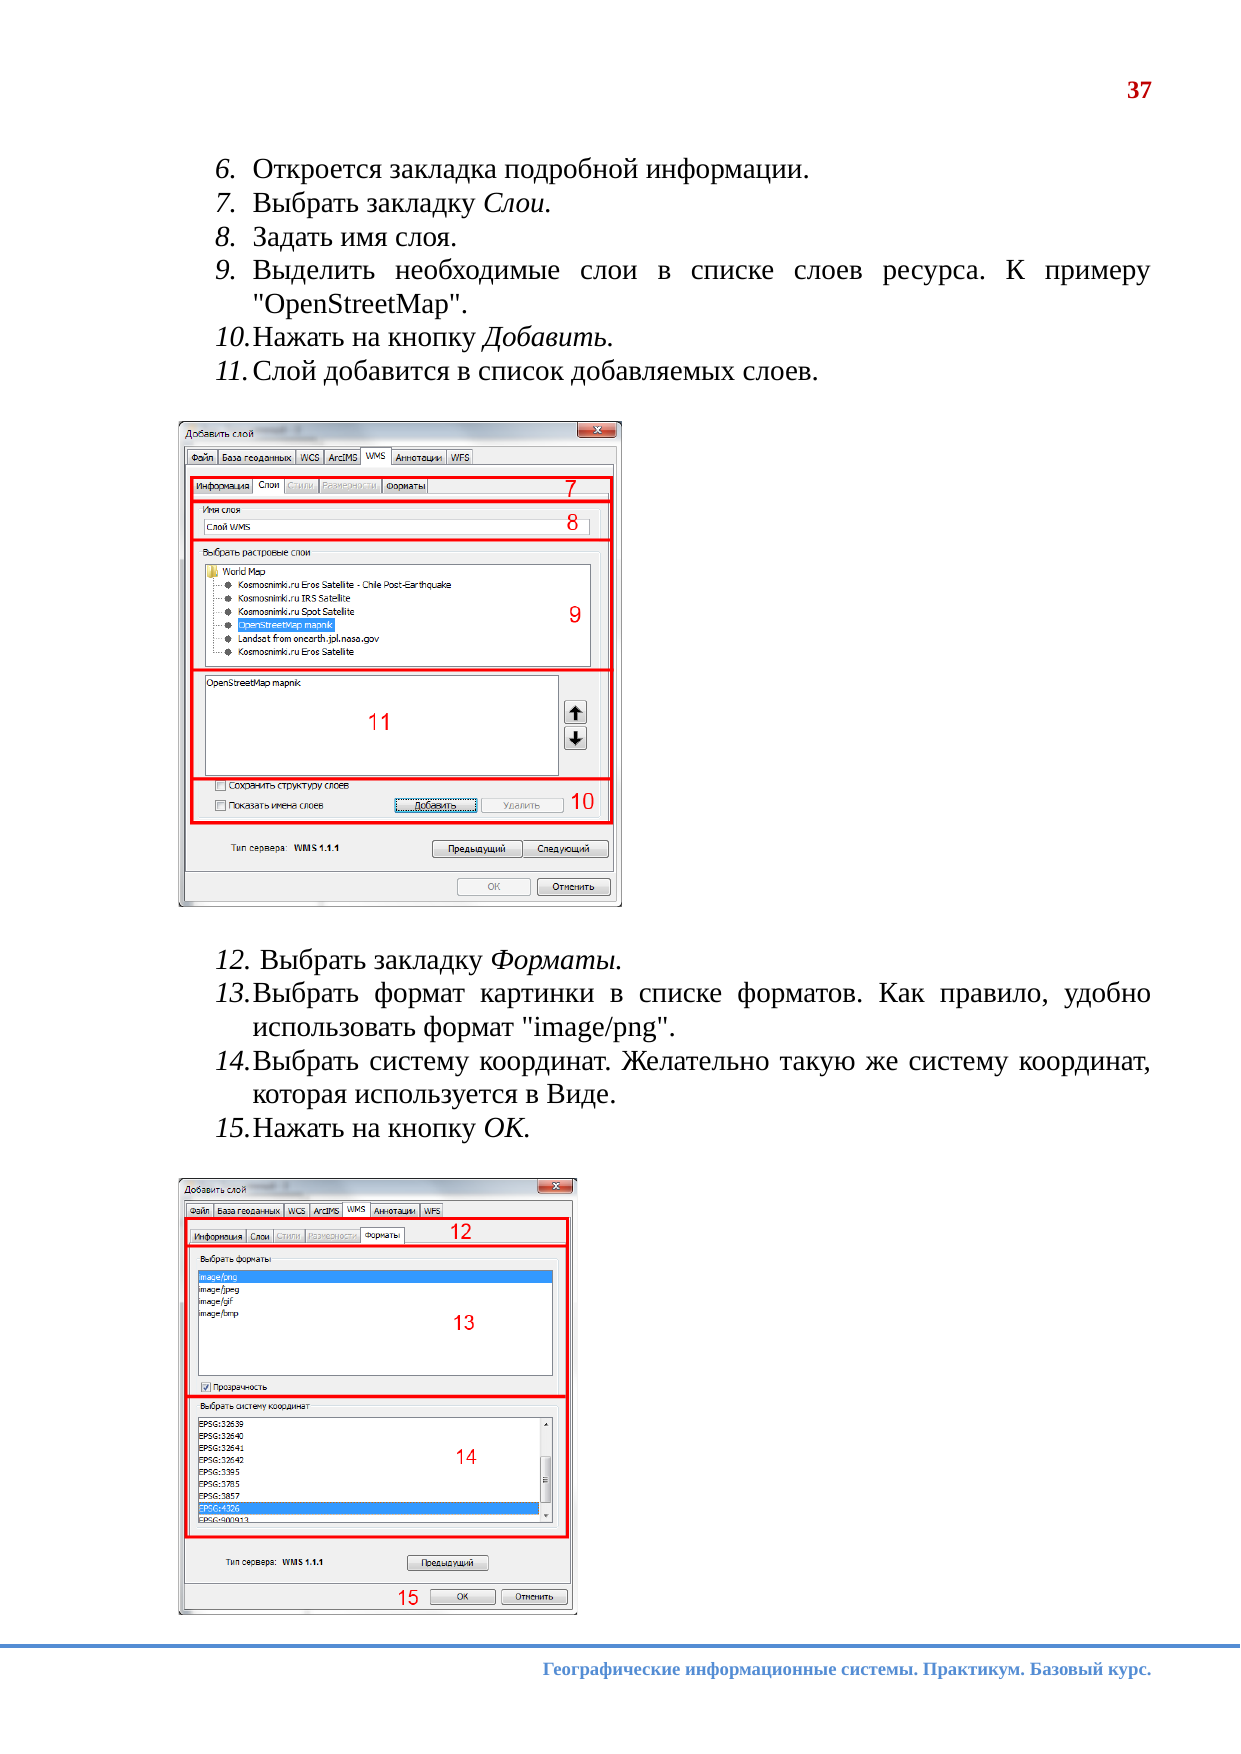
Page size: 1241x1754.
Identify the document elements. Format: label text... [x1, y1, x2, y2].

list Нажать на кнопку ОК. [215, 1110, 1152, 1143]
list Выбрать систему координат. Желательно такую же систему координат, которая используется в Виде. [215, 1043, 1152, 1110]
list Выбрать закладку Слои. [215, 185, 1152, 219]
list Откроется закладка подробной информации. [215, 152, 1152, 185]
picture [178, 421, 622, 907]
list Слой добавится в список добавляемых слоев. [215, 353, 1152, 386]
list Нажать на кнопку Добавить. [215, 319, 1152, 353]
list Выбрать формат картинки в списке форматов. Как правило, удобно использовать формат "image/png". [215, 976, 1152, 1043]
picture [178, 1178, 578, 1615]
list Выделить необходимые слои в списке слоев ресурса. К примеру "OpenStreetMap". [215, 252, 1152, 319]
list Выбрать закладку Форматы. [215, 942, 1152, 976]
list Задать имя слоя. [215, 219, 1152, 252]
